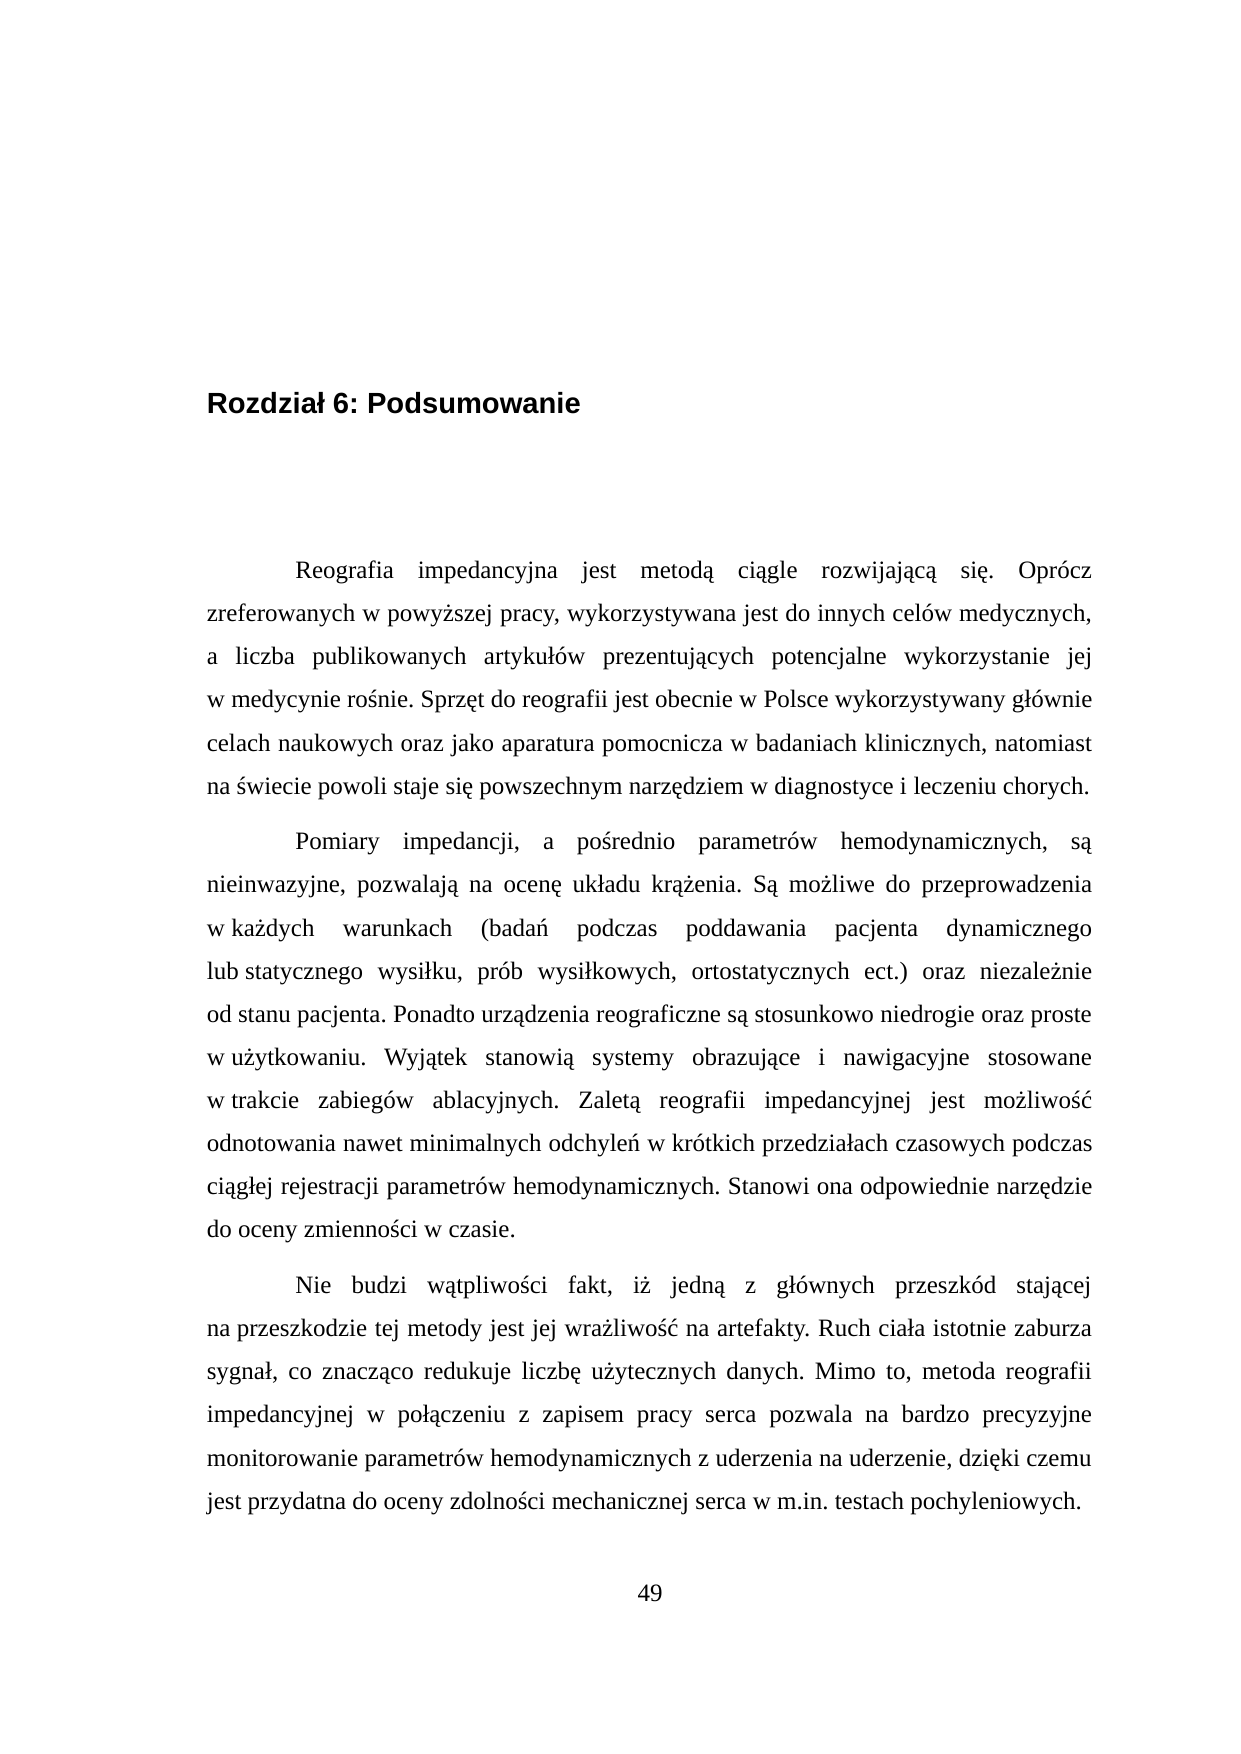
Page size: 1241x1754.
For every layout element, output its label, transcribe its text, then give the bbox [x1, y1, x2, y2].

text Reografia impedancyjna jest metodą ciągle rozwijającą się. Oprócz zreferowanych w powyższej pracy, wykorzystywana jest do innych celów medycznych, a liczba publikowanych artykułów prezentujących potencjalne wykorzystanie jej w medycynie rośnie. Sprzęt do reografii jest obecnie w Polsce wykorzystywany głównie celach naukowych oraz jako aparatura pomocnicza w badaniach klinicznych, natomiast na świecie powoli staje się powszechnym narzędziem w diagnostyce i leczeniu chorych. [207, 555, 1093, 799]
text Pomiary impedancji, a pośrednio parametrów hemodynamicznych, są nieinwazyjne, pozwalają na ocenę układu krążenia. Są możliwe do przeprowadzenia w każdych warunkach (badań podczas poddawania pacjenta dynamicznego lub statycznego wysiłku, prób wysiłkowych, ortostatycznych ect.) oraz niezależnie od stanu pacjenta. Ponadto urządzenia reograficzne są stosunkowo niedrogie oraz proste w użytkowaniu. Wyjątek stanowią systemy obrazujące i nawigacyjne stosowane w trakcie zabiegów ablacyjnych. Zaletą reografii impedancyjnej jest możliwość odnotowania nawet minimalnych odchyleń w krótkich przedziałach czasowych podczas ciągłej rejestracji parametrów hemodynamicznych. Stanowi ona odpowiednie narzędzie do oceny zmienności w czasie. [207, 826, 1093, 1243]
text Nie budzi wątpliwości fakt, iż jedną z głównych przeszkód stającej na przeszkodzie tej metody jest jej wrażliwość na artefakty. Ruch ciała istotnie zaburza sygnał, co znacząco redukuje liczbę użytecznych danych. Mimo to, metoda reografii impedancyjnej w połączeniu z zapisem pracy serca pozwala na bardzo precyzyjne monitorowanie parametrów hemodynamicznych z uderzenia na uderzenie, dzięki czemu jest przydatna do oceny zdolności mechanicznej serca w m.in. testach pochyleniowych. [207, 1270, 1093, 1514]
subtitle Rozdział 6: Podsumowanie [207, 386, 1093, 419]
